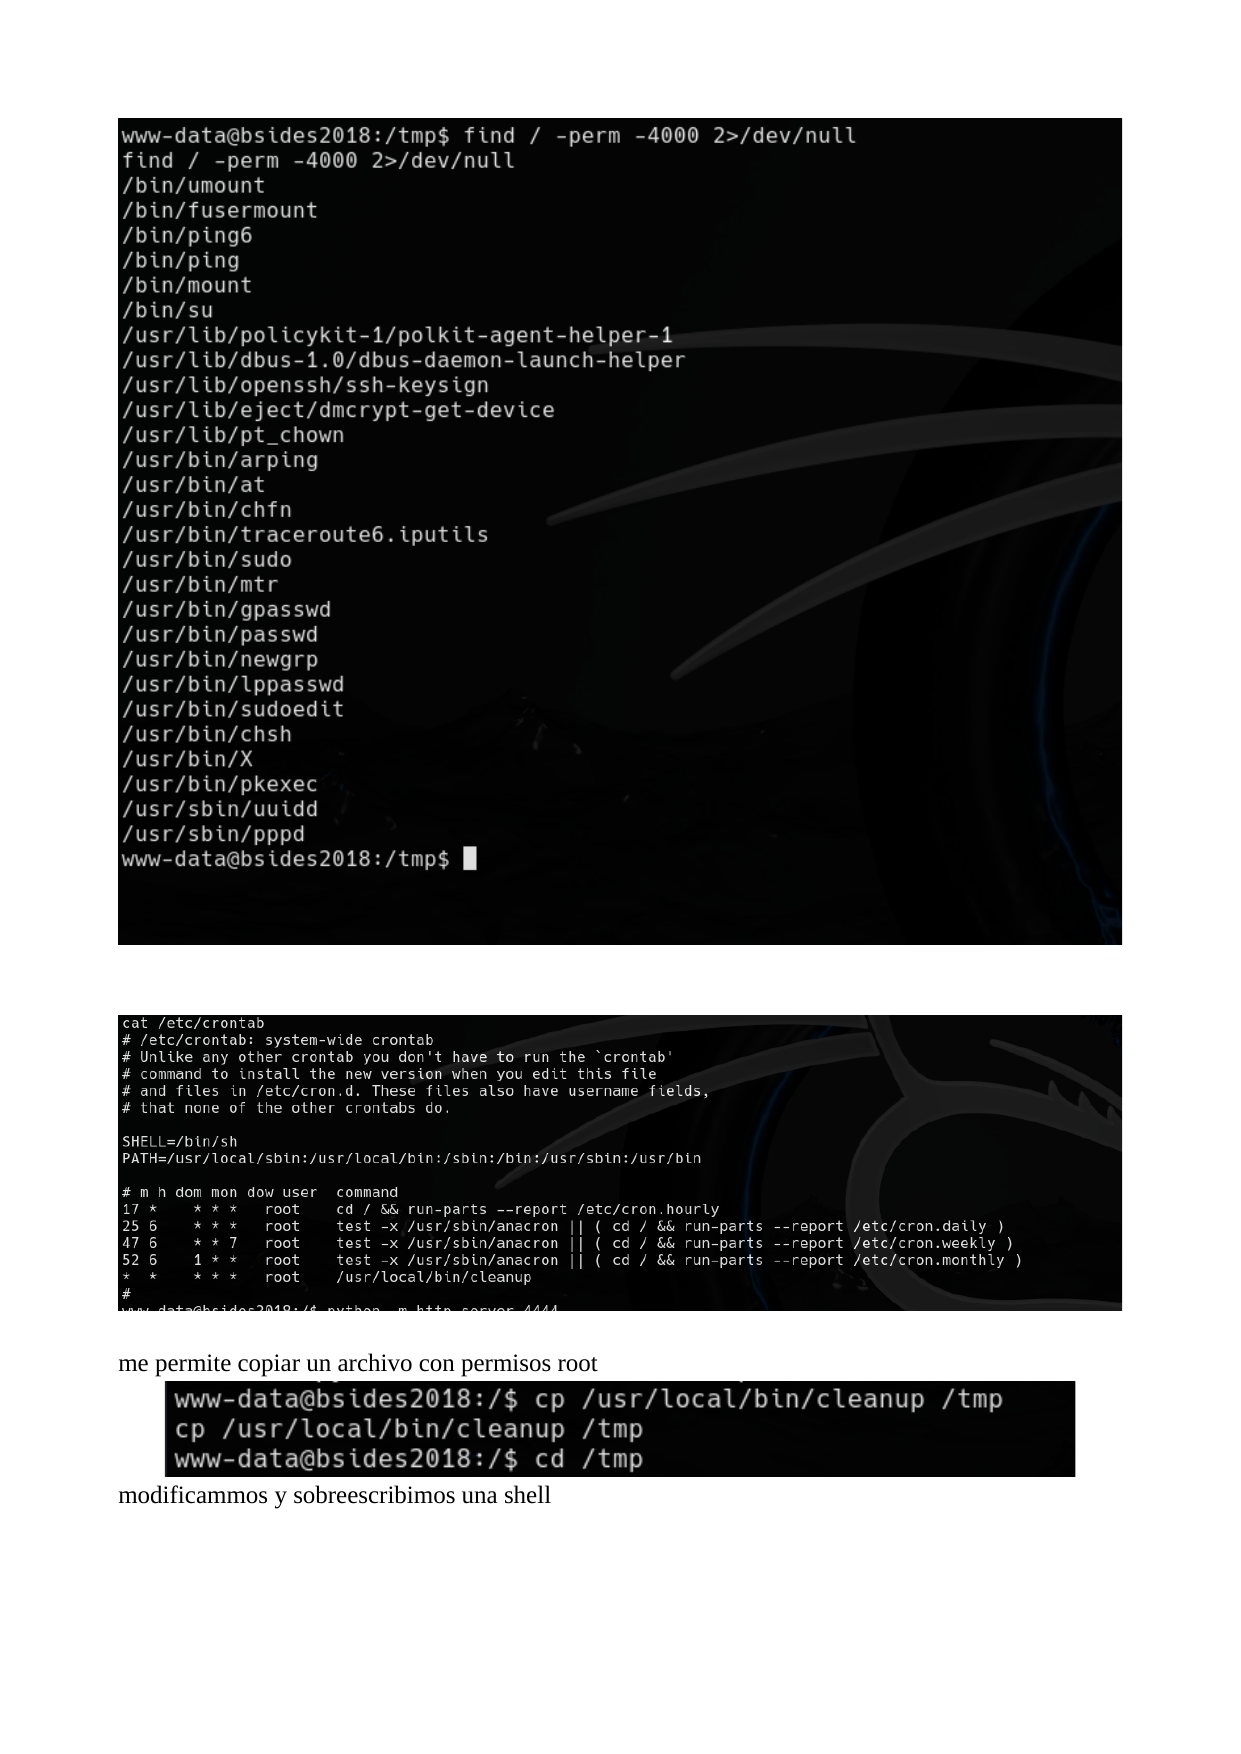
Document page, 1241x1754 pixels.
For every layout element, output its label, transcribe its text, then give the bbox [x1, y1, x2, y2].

picture [118, 118, 1123, 945]
text modificammos y sobreescribimos una shell [118, 1381, 1122, 1509]
text me permite copiar un archivo con permisos root [118, 1348, 1122, 1377]
picture [118, 1015, 1123, 1311]
picture [164, 1381, 1076, 1477]
